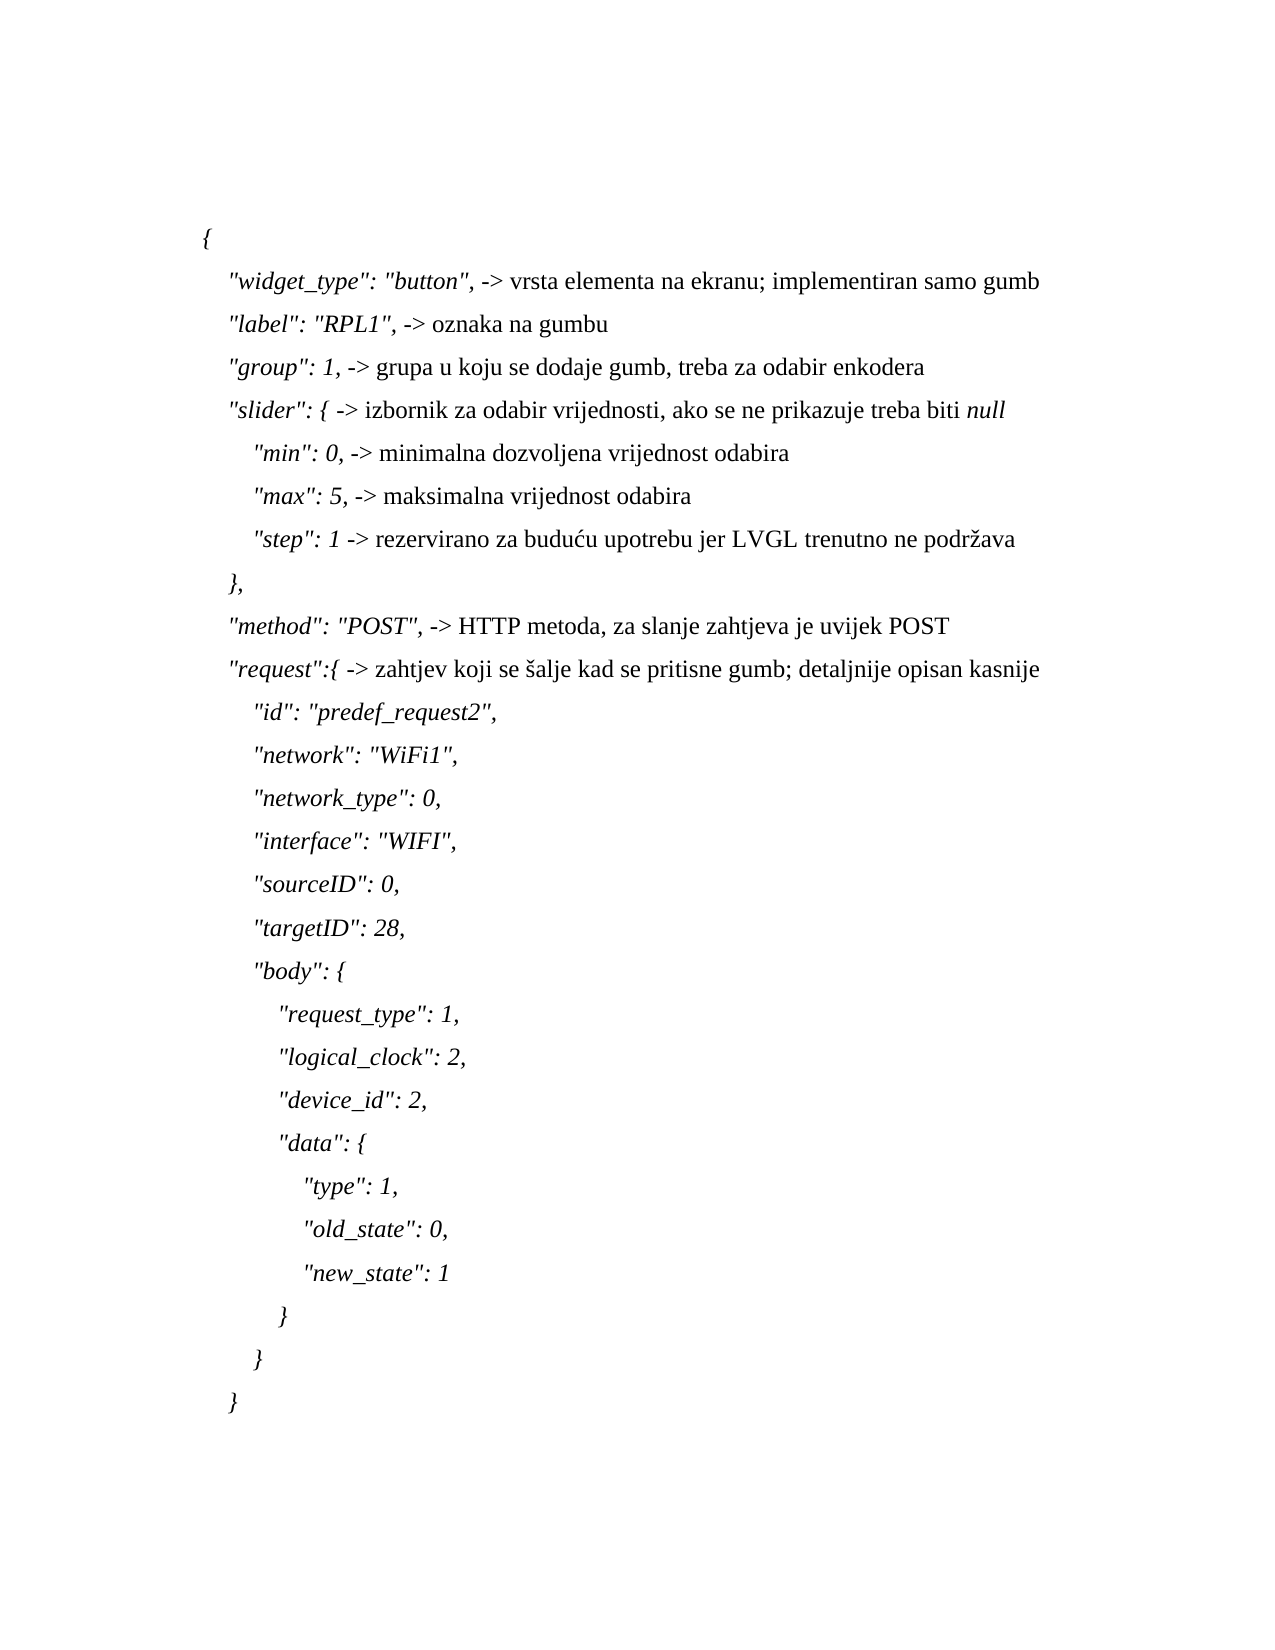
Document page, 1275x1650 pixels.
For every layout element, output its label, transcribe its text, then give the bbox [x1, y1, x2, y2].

text "type": 1, [177, 1171, 1127, 1200]
text "logical_clock": 2, [177, 1042, 1127, 1071]
text "network_type": 0, [177, 783, 1127, 812]
text } [177, 1387, 1127, 1416]
text "network": "WiFi1", [177, 740, 1127, 769]
text "label": "RPL1", -> oznaka na gumbu [177, 309, 1127, 338]
text "device_id": 2, [177, 1085, 1127, 1114]
text "group": 1, -> grupa u koju se dodaje gumb, treba za odabir enkodera [177, 352, 1127, 381]
text "method": "POST", -> HTTP metoda, za slanje zahtjeva je uvijek POST [177, 611, 1127, 639]
text } [177, 1301, 1127, 1329]
text "request":{ -> zahtjev koji se šalje kad se pritisne gumb; detaljnije opisan kasnije [177, 654, 1127, 683]
text } [177, 1344, 1127, 1373]
text "max": 5, -> maksimalna vrijednost odabira [177, 481, 1127, 510]
text "id": "predef_request2", [177, 697, 1127, 726]
text "targetID": 28, [177, 913, 1127, 941]
text "old_state": 0, [177, 1214, 1127, 1243]
text "sourceID": 0, [177, 869, 1127, 898]
text "min": 0, -> minimalna dozvoljena vrijednost odabira [177, 438, 1127, 467]
text { [177, 223, 1127, 251]
text "slider": { -> izbornik za odabir vrijednosti, ako se ne prikazuje treba biti null [177, 395, 1127, 424]
text "step": 1 -> rezervirano za buduću upotrebu jer LVGL trenutno ne podržava [177, 524, 1127, 553]
text "widget_type": "button", -> vrsta elementa na ekranu; implementiran samo gumb [177, 266, 1127, 294]
text "request_type": 1, [177, 999, 1127, 1028]
text "interface": "WIFI", [177, 826, 1127, 855]
text "data": { [177, 1128, 1127, 1157]
text "body": { [177, 956, 1127, 984]
text "new_state": 1 [177, 1258, 1127, 1286]
text }, [177, 568, 1127, 596]
